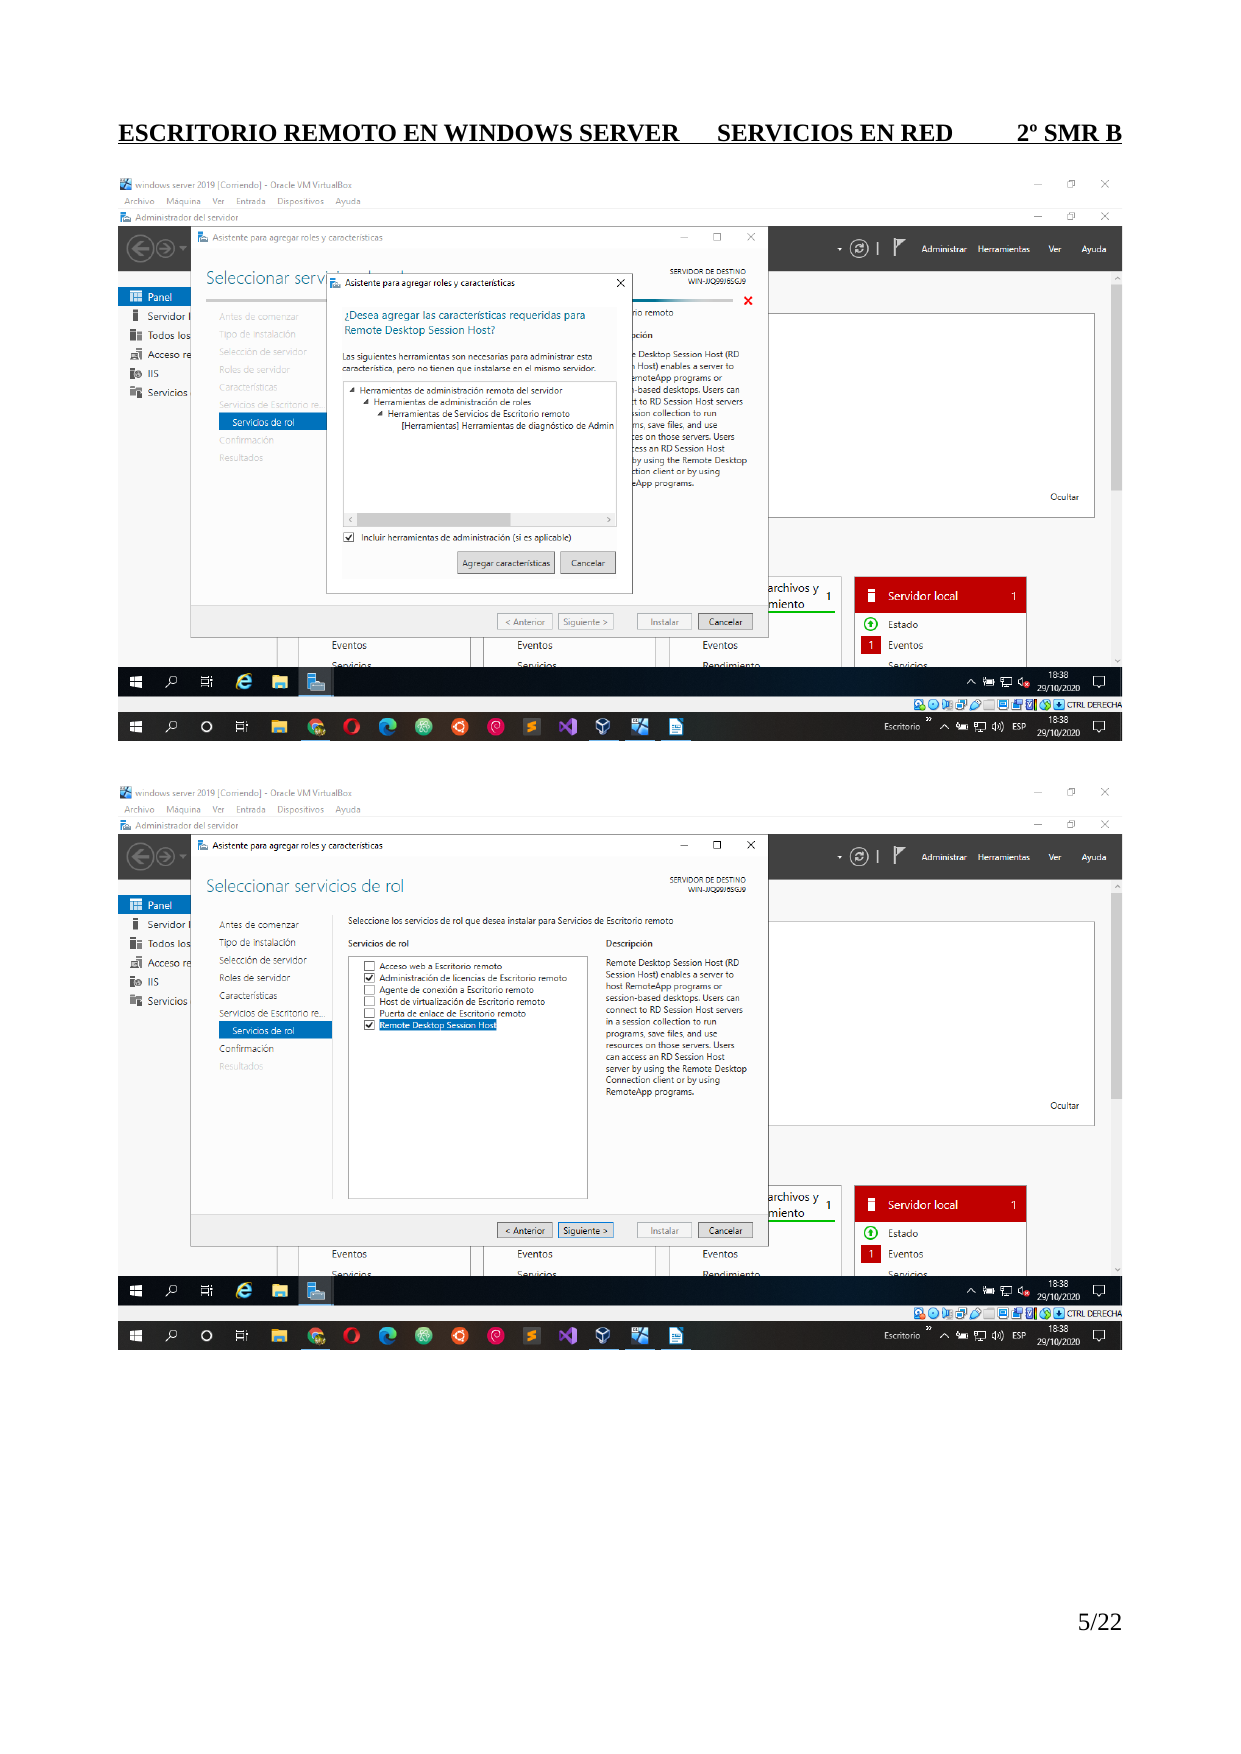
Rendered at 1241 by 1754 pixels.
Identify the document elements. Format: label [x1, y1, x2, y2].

picture [118, 785, 1123, 1350]
picture [118, 176, 1123, 741]
